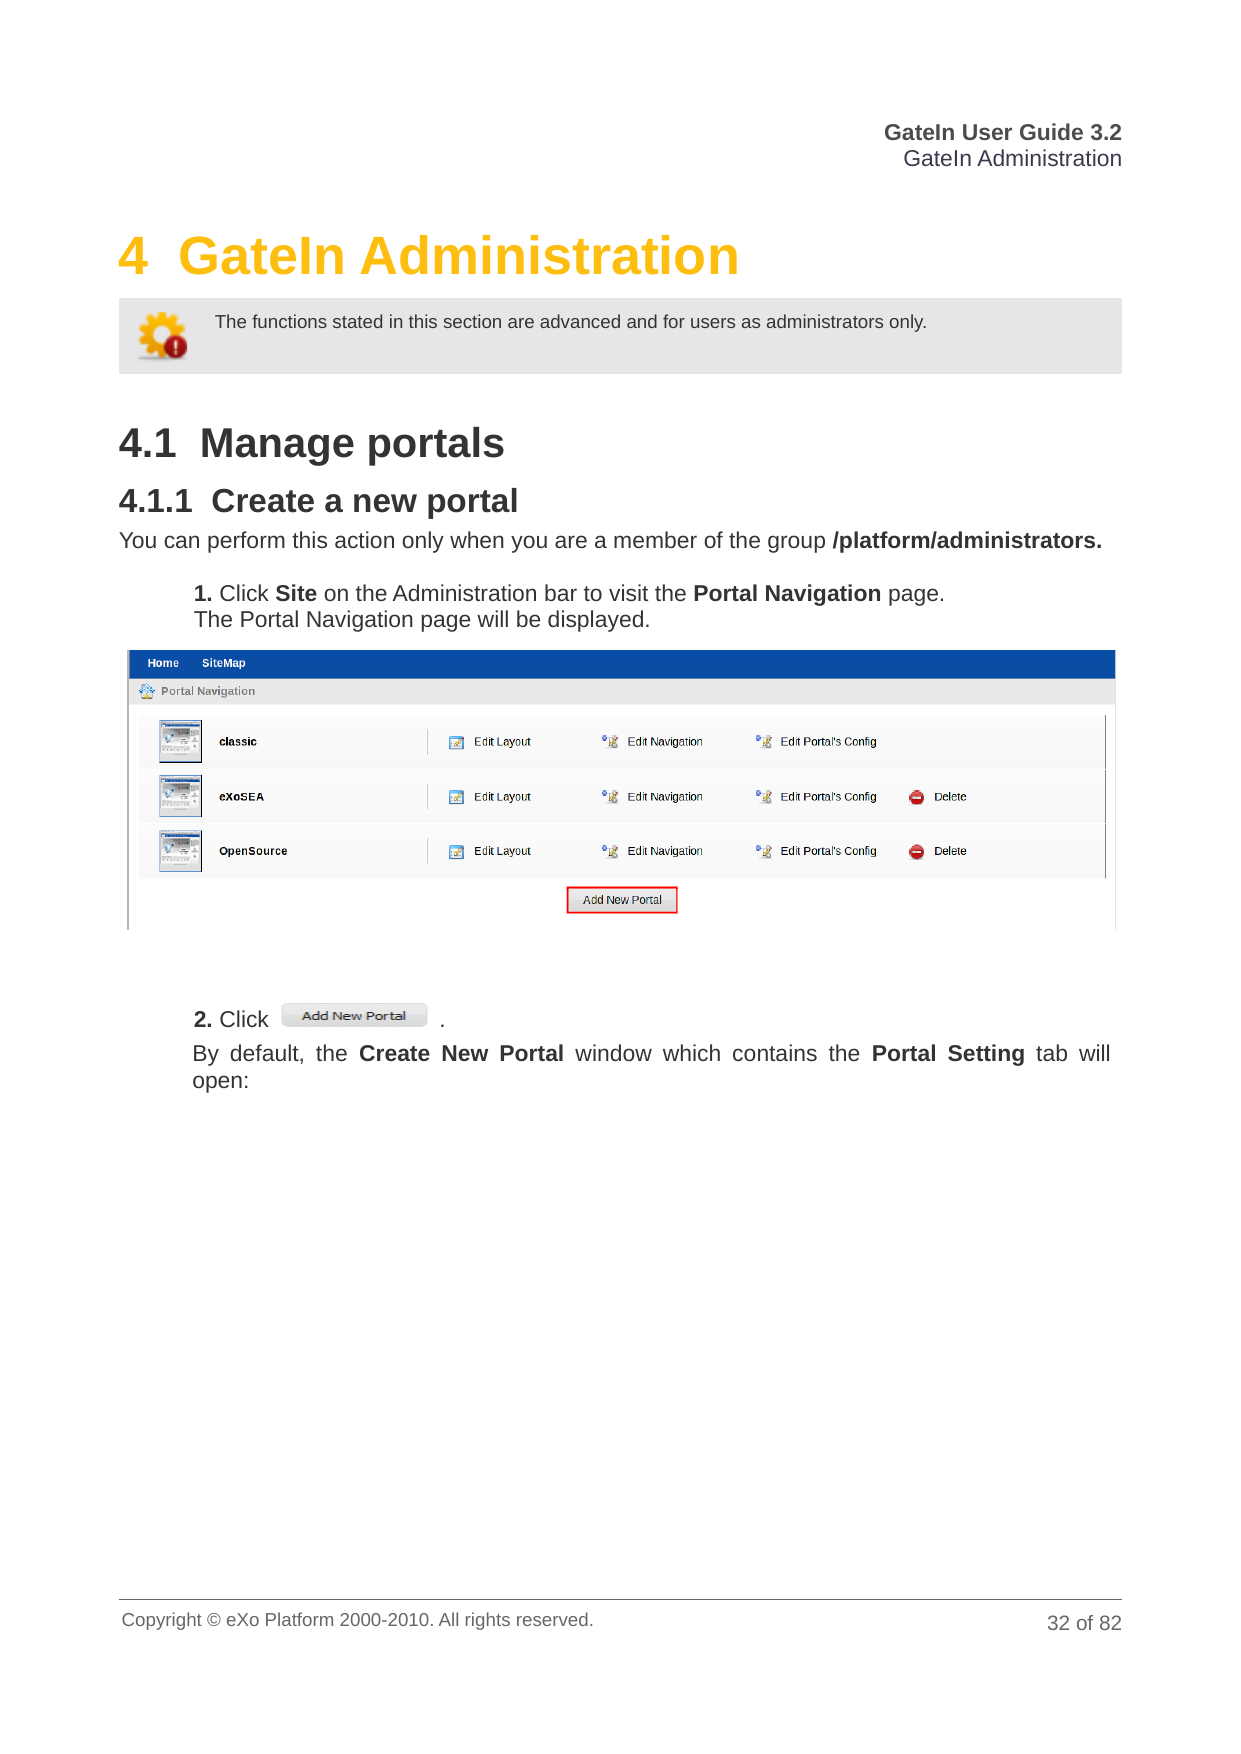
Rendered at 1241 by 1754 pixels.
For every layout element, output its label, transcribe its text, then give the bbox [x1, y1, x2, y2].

text You can perform this action only when you are a member of the group /platform/administrators. [118, 527, 1122, 553]
subtitle GateIn Administration [118, 223, 1122, 286]
list The Portal Navigation page will be displayed. [156, 606, 1122, 632]
table_header [119, 298, 209, 374]
picture [137, 312, 188, 362]
subtitle Create a new portal [118, 481, 1122, 519]
picture [276, 997, 432, 1033]
picture [127, 650, 1116, 930]
subtitle Manage portals [118, 418, 1122, 466]
list 1. Click Site on the Administration bar to visit the Portal Navigation page. [156, 580, 1122, 606]
text By default, the Create New Portal window which contains the Portal Setting tab will open: [118, 1040, 1122, 1093]
list 2. Click. [156, 990, 1122, 1040]
table_header The functions stated in this section are advanced and for users as administrators only. [209, 298, 1122, 374]
